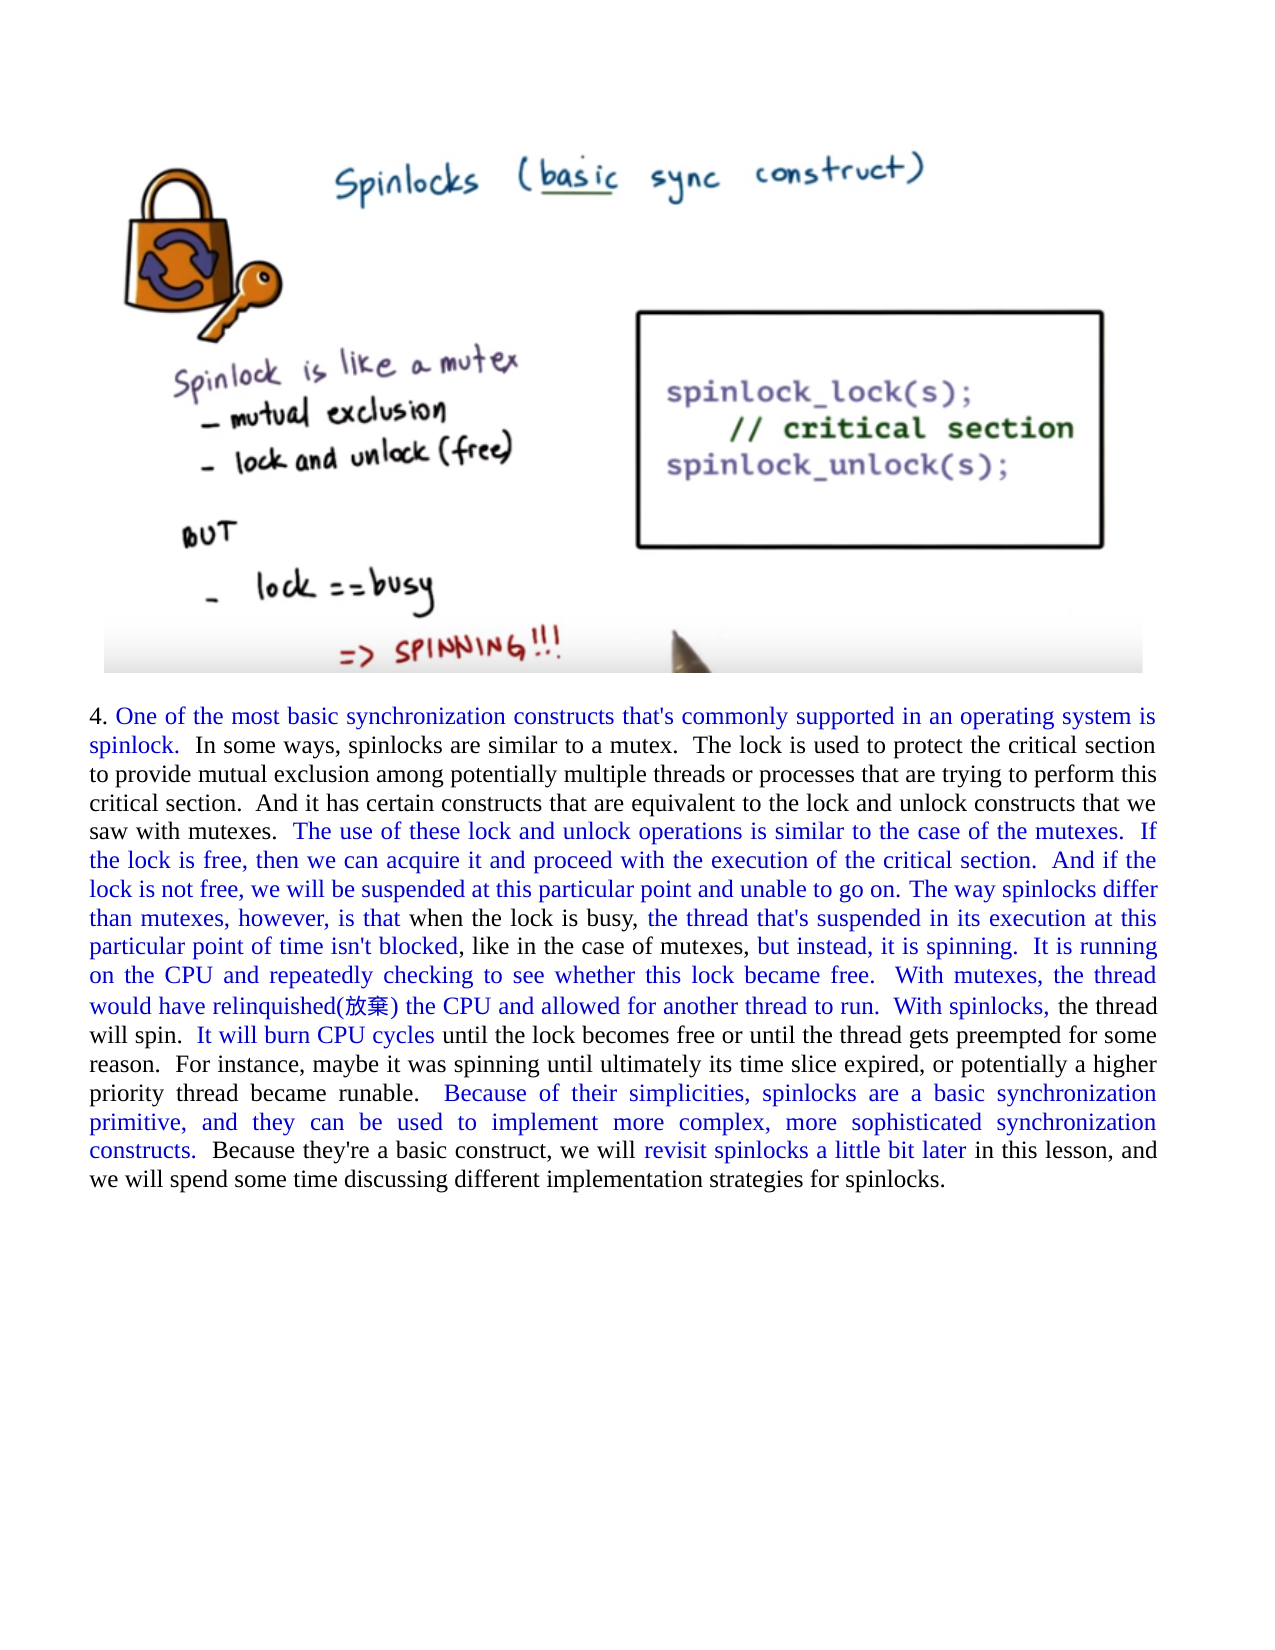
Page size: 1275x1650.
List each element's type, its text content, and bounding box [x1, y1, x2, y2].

picture [104, 146, 1143, 673]
text 4. One of the most basic synchronization constructs that's commonly supported in an operating system is spinlock. In some ways, spinlocks are similar to a mutex. The lock is used to protect the critical section to provide mutual exclusion among potentially multiple threads or processes that are trying to perform this critical section. And it has certain constructs that are equivalent to the lock and unlock constructs that we saw with mutexes. The use of these lock and unlock operations is similar to the case of the mutexes. If the lock is free, then we can acquire it and proceed with the execution of the critical section. And if the lock is not free, we will be suspended at this particular point and unable to go on. The way spinlocks differ than mutexes, however, is that when the lock is busy, the thread that's suspended in its execution at this particular point of time isn't blocked, like in the case of mutexes, but instead, it is spinning. It is running on the CPU and repeatedly checking to see whether this lock became free. With mutexes, the thread would have relinquished(放棄) the CPU and allowed for another thread to run. With spinlocks, the thread will spin. It will burn CPU cycles until the lock becomes free or until the thread gets preempted for some reason. For instance, maybe it was spinning until ultimately its time slice expired, or potentially a higher priority thread became runable. Because of their simplicities, spinlocks are a basic synchronization primitive, and they can be used to implement more complex, more sophisticated synchronization constructs. Because they're a basic construct, we will revisit spinlocks a little bit later in this lesson, and we will spend some time discussing different implementation strategies for spinlocks. [89, 701, 1158, 1193]
